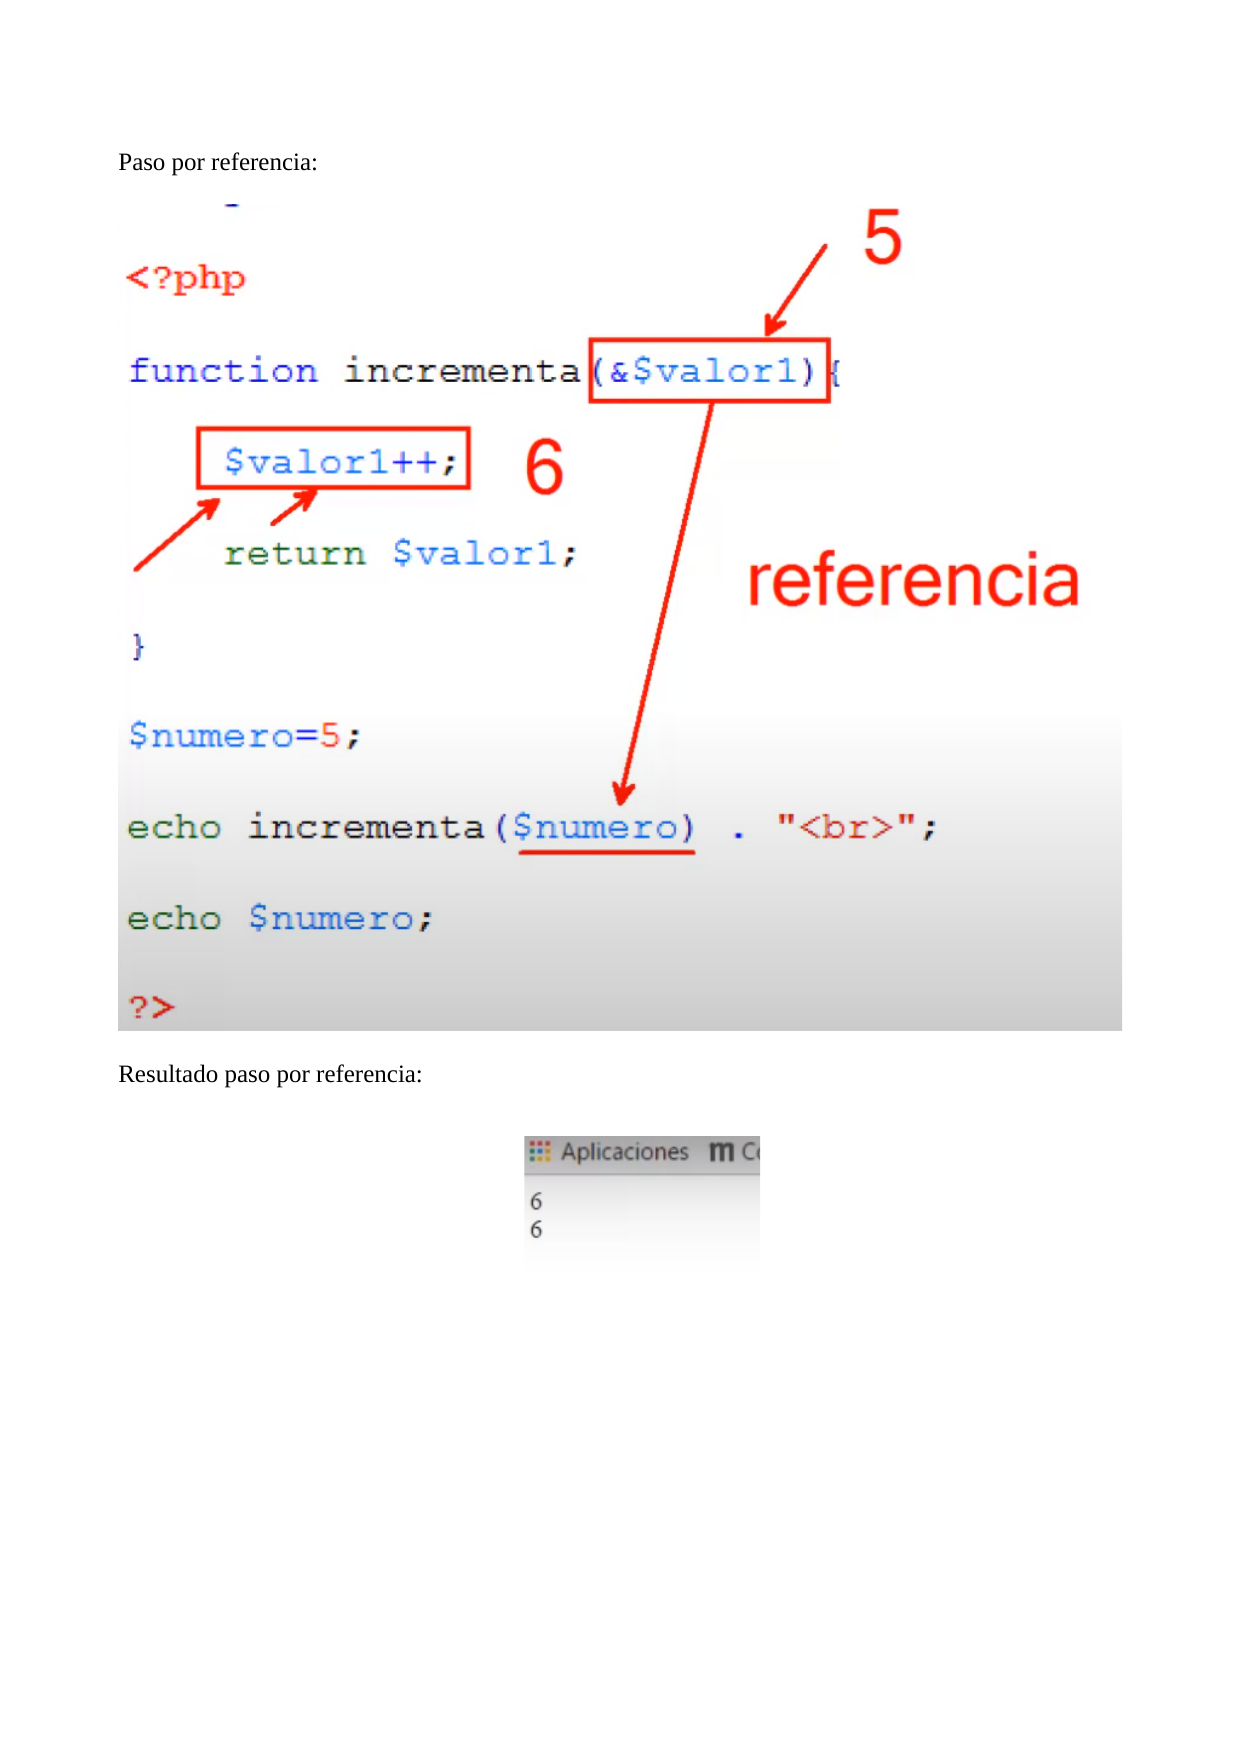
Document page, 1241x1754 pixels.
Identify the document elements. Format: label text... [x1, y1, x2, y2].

text Resultado paso por referencia: [118, 1059, 1122, 1088]
picture [118, 204, 1123, 1031]
text Paso por referencia: [118, 147, 1122, 176]
picture [524, 1136, 761, 1271]
